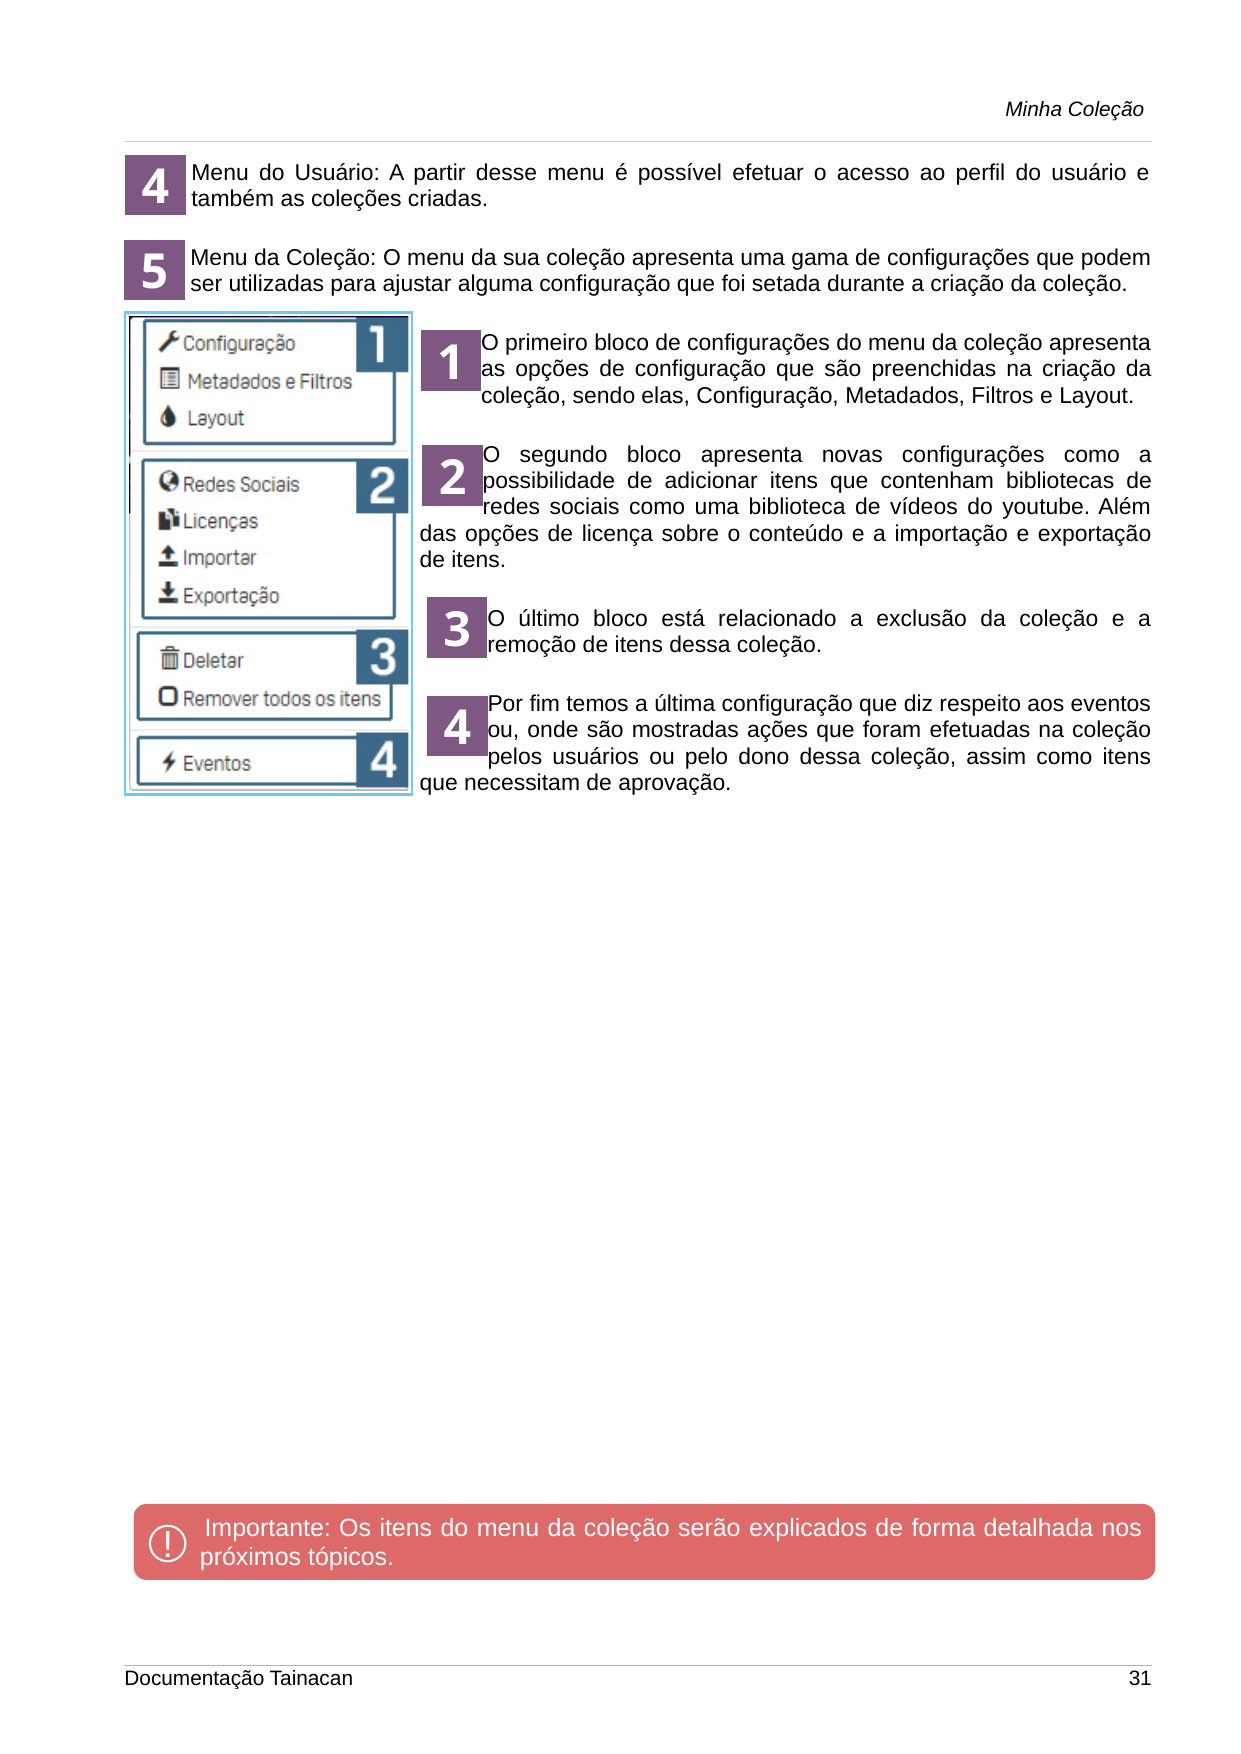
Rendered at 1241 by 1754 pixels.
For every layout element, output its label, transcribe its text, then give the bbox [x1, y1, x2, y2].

table_header Minha Coleção [124, 91, 1152, 141]
text Menu do Usuário: A partir desse menu é possível efetuar o acesso ao perfil do usuário e também as coleções criadas. [186, 159, 1152, 211]
picture [129, 316, 409, 791]
text O primeiro bloco de configurações do menu da coleção apresenta as opções de configuração que são preenchidas na criação da coleção, sendo elas, Configuração, Metadados, Filtros e Layout. [413, 329, 1152, 408]
text Por fim temos a última configuração que diz respeito aos eventos ou, onde são mostradas ações que foram efetuadas na coleção pelos usuários ou pelo dono dessa coleção, assim como itens que necessitam de aprovação. [413, 690, 1152, 796]
text O último bloco está relacionado a exclusão da coleção e a remoção de itens dessa coleção. [487, 605, 1152, 658]
text Menu da Coleção: O menu da sua coleção apresenta uma gama de configurações que podem ser utilizadas para ajustar alguma configuração que foi setada durante a criação da coleção. [185, 244, 1152, 297]
text O segundo bloco apresenta novas configurações como a possibilidade de adicionar itens que contenham bibliotecas de redes sociais como uma biblioteca de vídeos do youtube. Além das opções de licença sobre o conteúdo e a importação e exportação de itens. [413, 441, 1152, 572]
text [126, 314, 411, 793]
